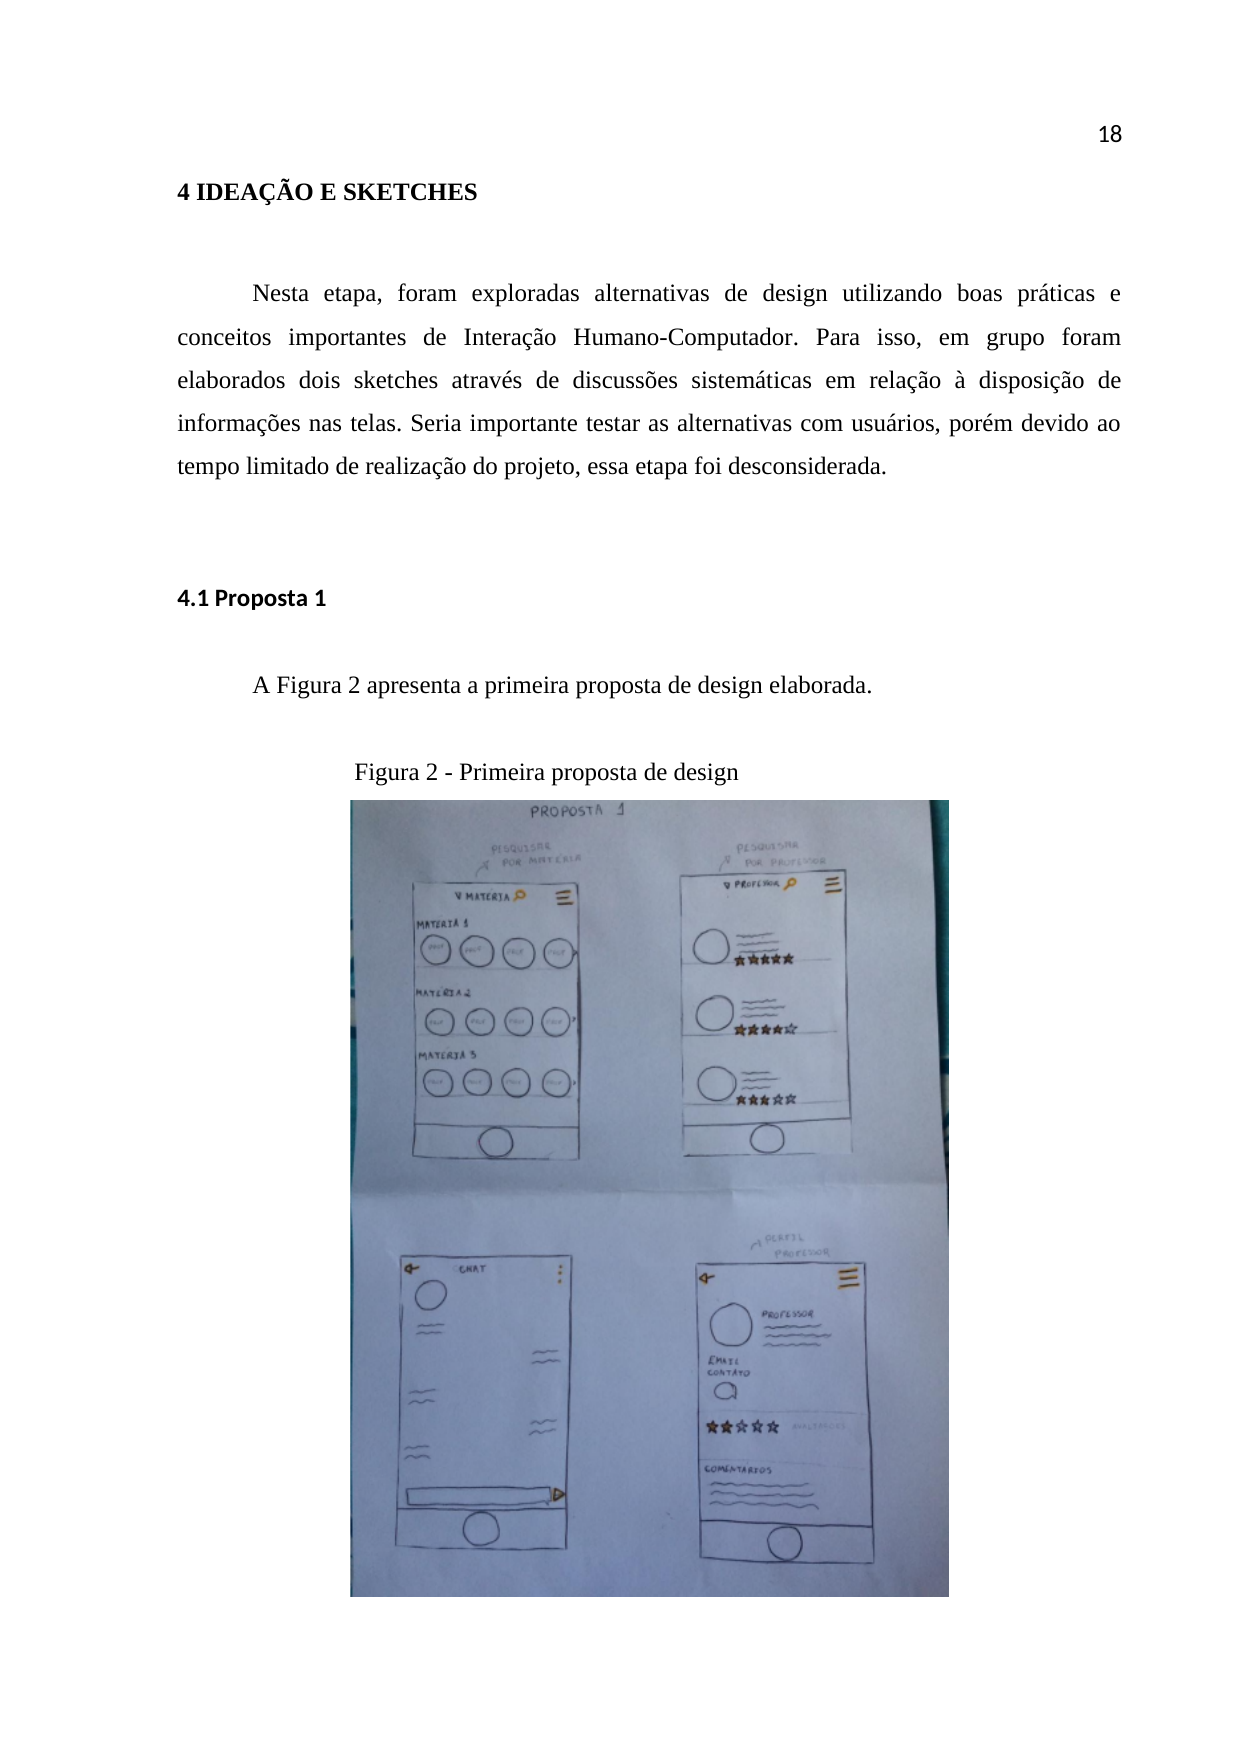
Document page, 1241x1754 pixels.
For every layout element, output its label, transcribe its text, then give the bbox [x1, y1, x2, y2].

subtitle 4.1 Proposta 1 [177, 582, 1122, 612]
picture [350, 800, 949, 1597]
text Figura 2 - Primeira proposta de design [354, 757, 945, 786]
text Nesta etapa, foram exploradas alternativas de design utilizando boas práticas e conceitos importantes de Interação Humano-Computador. Para isso, em grupo foram elaborados dois sketches através de discussões sistemáticas em relação à disposição de informações nas telas. Seria importante testar as alternativas com usuários, porém devido ao tempo limitado de realização do projeto, essa etapa foi desconsiderada. [177, 278, 1122, 480]
text A Figura 2 apresenta a primeira proposta de design elaborada. [177, 671, 1122, 699]
subtitle 4 IDEAÇÃO E SKETCHES [177, 177, 1122, 206]
